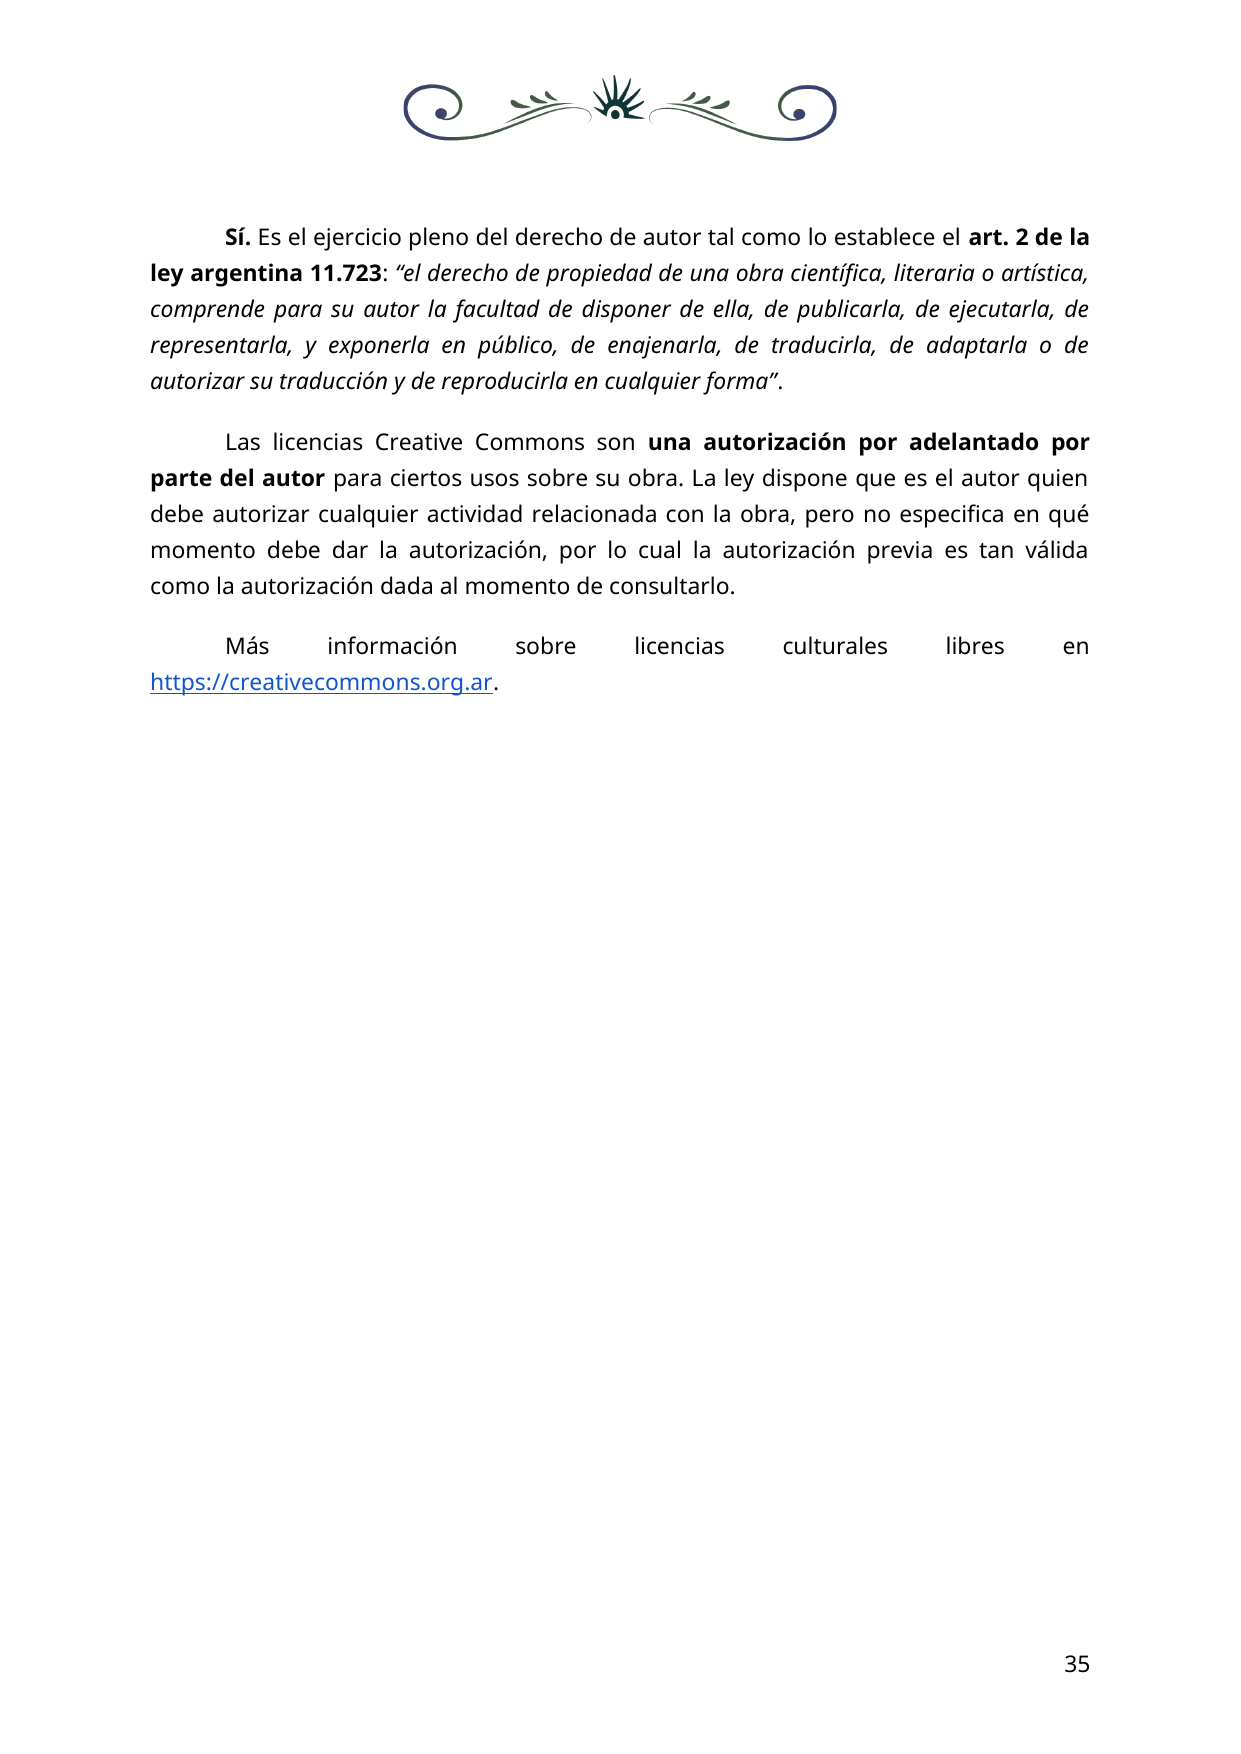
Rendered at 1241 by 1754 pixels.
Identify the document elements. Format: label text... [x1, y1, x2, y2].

text Sí. Es el ejercicio pleno del derecho de autor tal como lo establece el art. 2 de la ley argentina 11.723: “el derecho de propiedad de una obra científica, literaria o artística, comprende para su autor la facultad de disponer de ella, de publicarla, de ejecutarla, de representarla, y exponerla en público, de enajenarla, de traducirla, de adaptarla o de autorizar su traducción y de reproducirla en cualquier forma”. [150, 221, 1090, 396]
text Las licencias Creative Commons son una autorización por adelantado por parte del autor para ciertos usos sobre su obra. La ley dispone que es el autor quien debe autorizar cualquier actividad relacionada con la obra, pero no especifica en qué momento debe dar la autorización, por lo cual la autorización previa es tan válida como la autorización dada al momento de consultarlo. [150, 426, 1090, 601]
text Más información sobre licencias culturales libres en https://creativecommons.org.ar. [150, 630, 1090, 697]
picture [403, 75, 837, 141]
